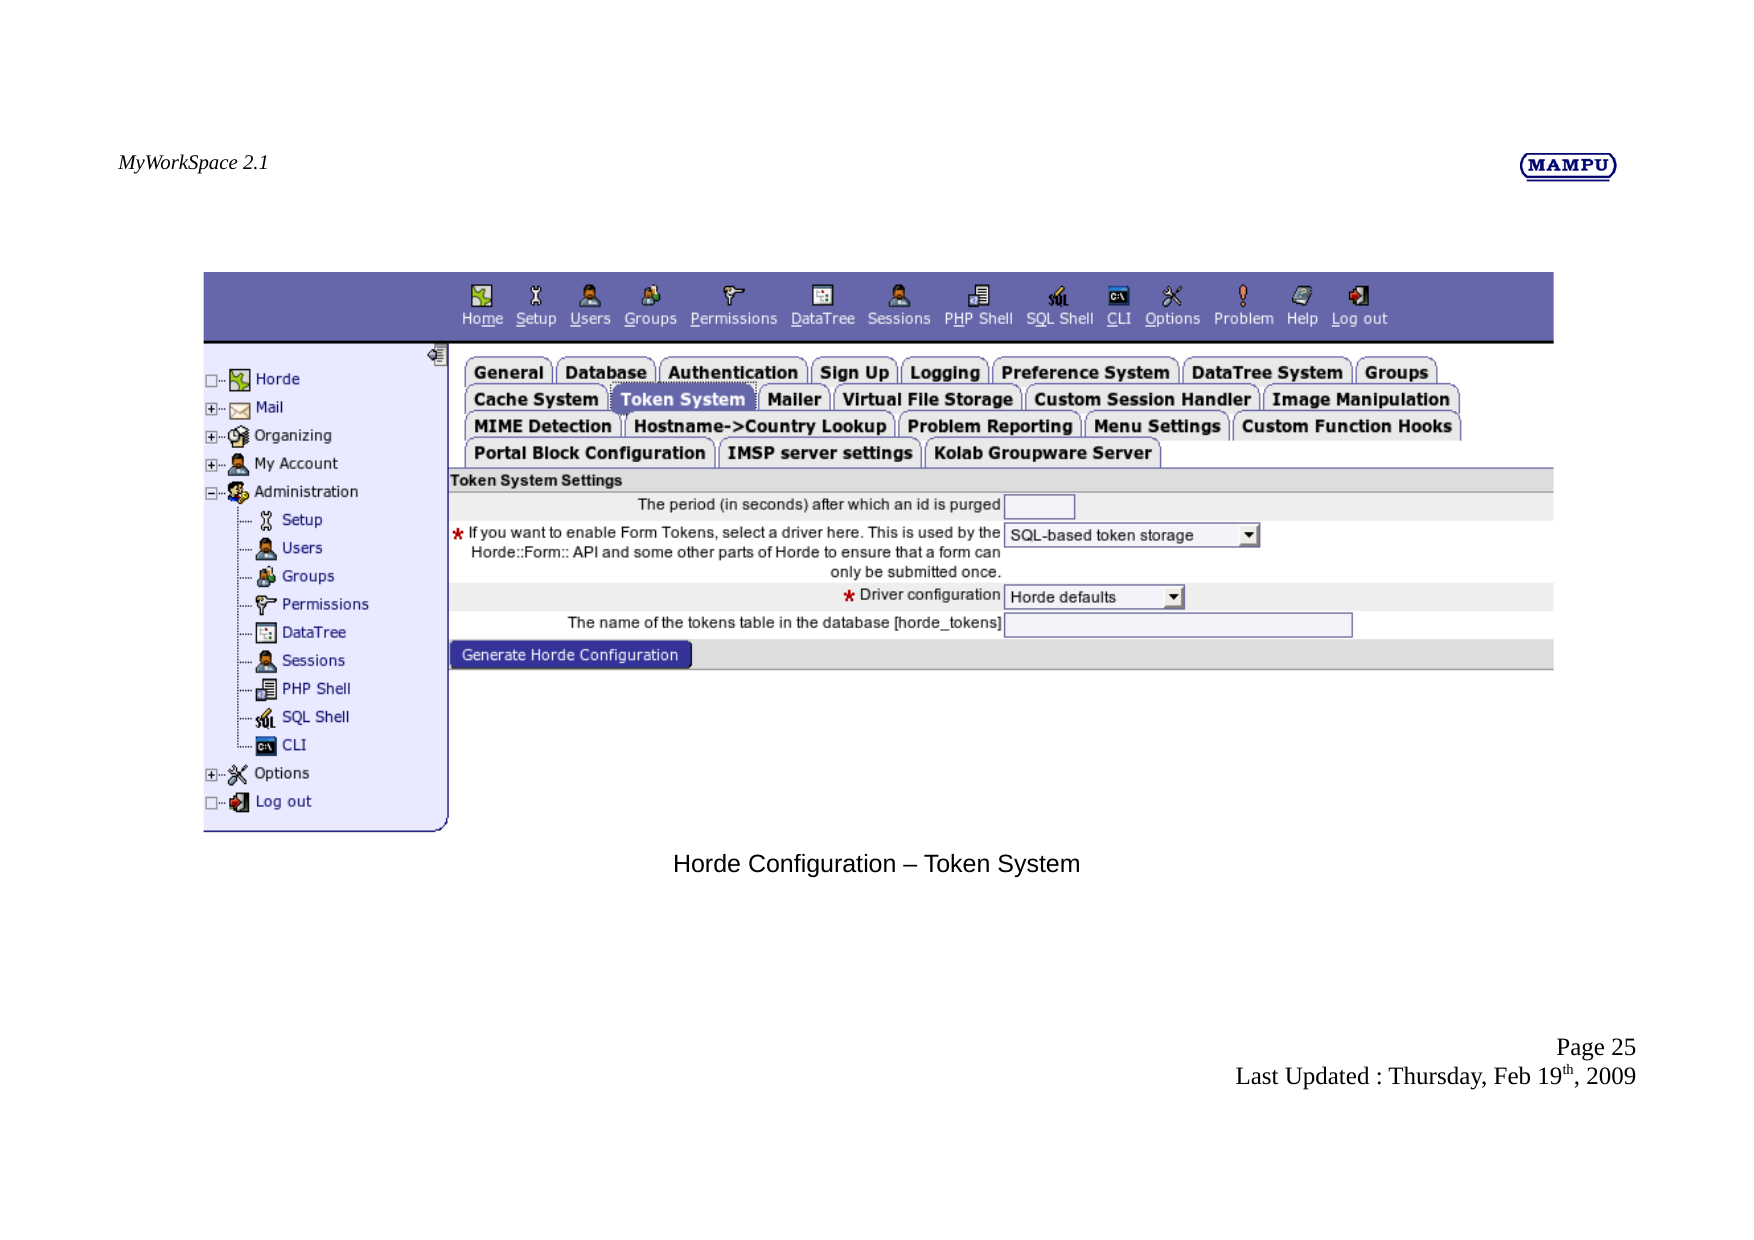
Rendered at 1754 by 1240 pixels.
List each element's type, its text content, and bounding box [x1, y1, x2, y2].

picture [203, 272, 1554, 835]
picture [1517, 150, 1622, 183]
text Horde Configuration – Token System [118, 264, 1636, 878]
